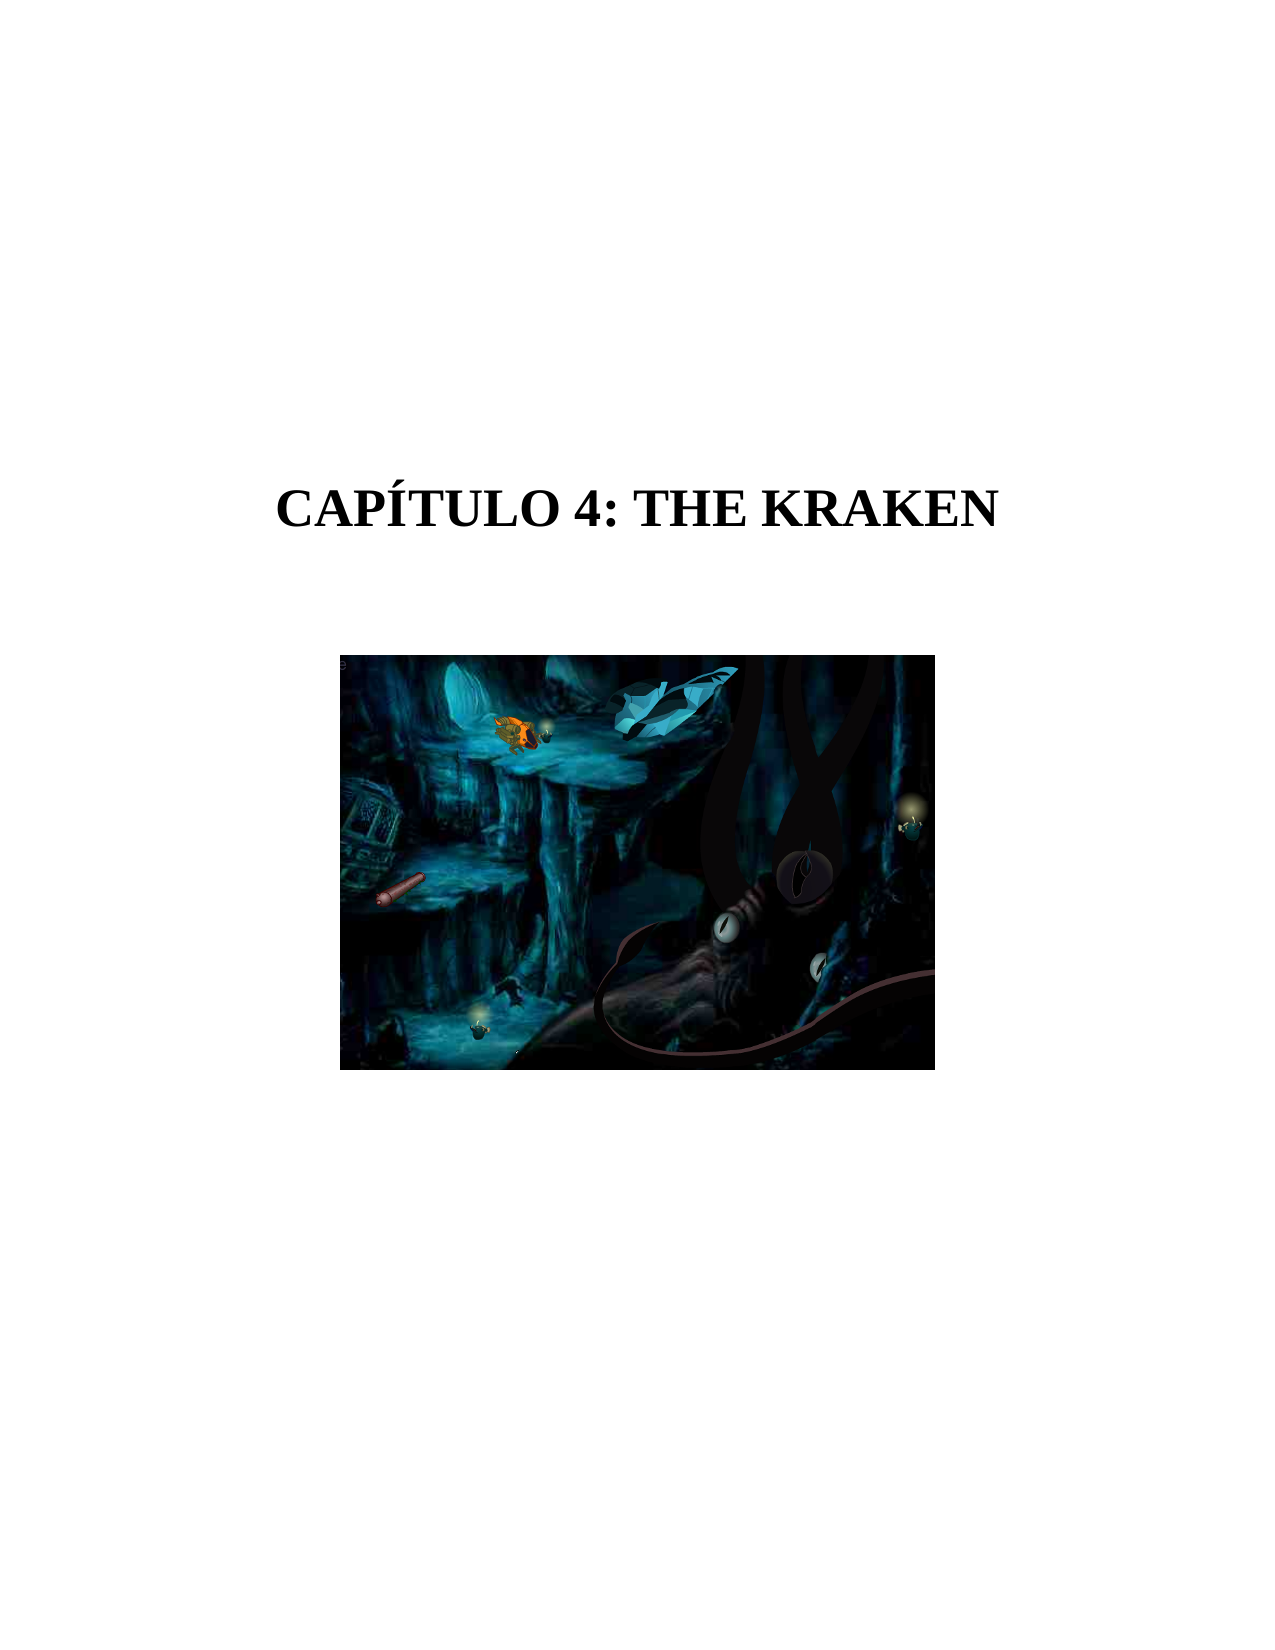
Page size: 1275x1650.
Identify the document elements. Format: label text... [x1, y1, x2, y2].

subtitle THE KRAKEN [121, 475, 1154, 538]
picture [340, 655, 935, 1070]
